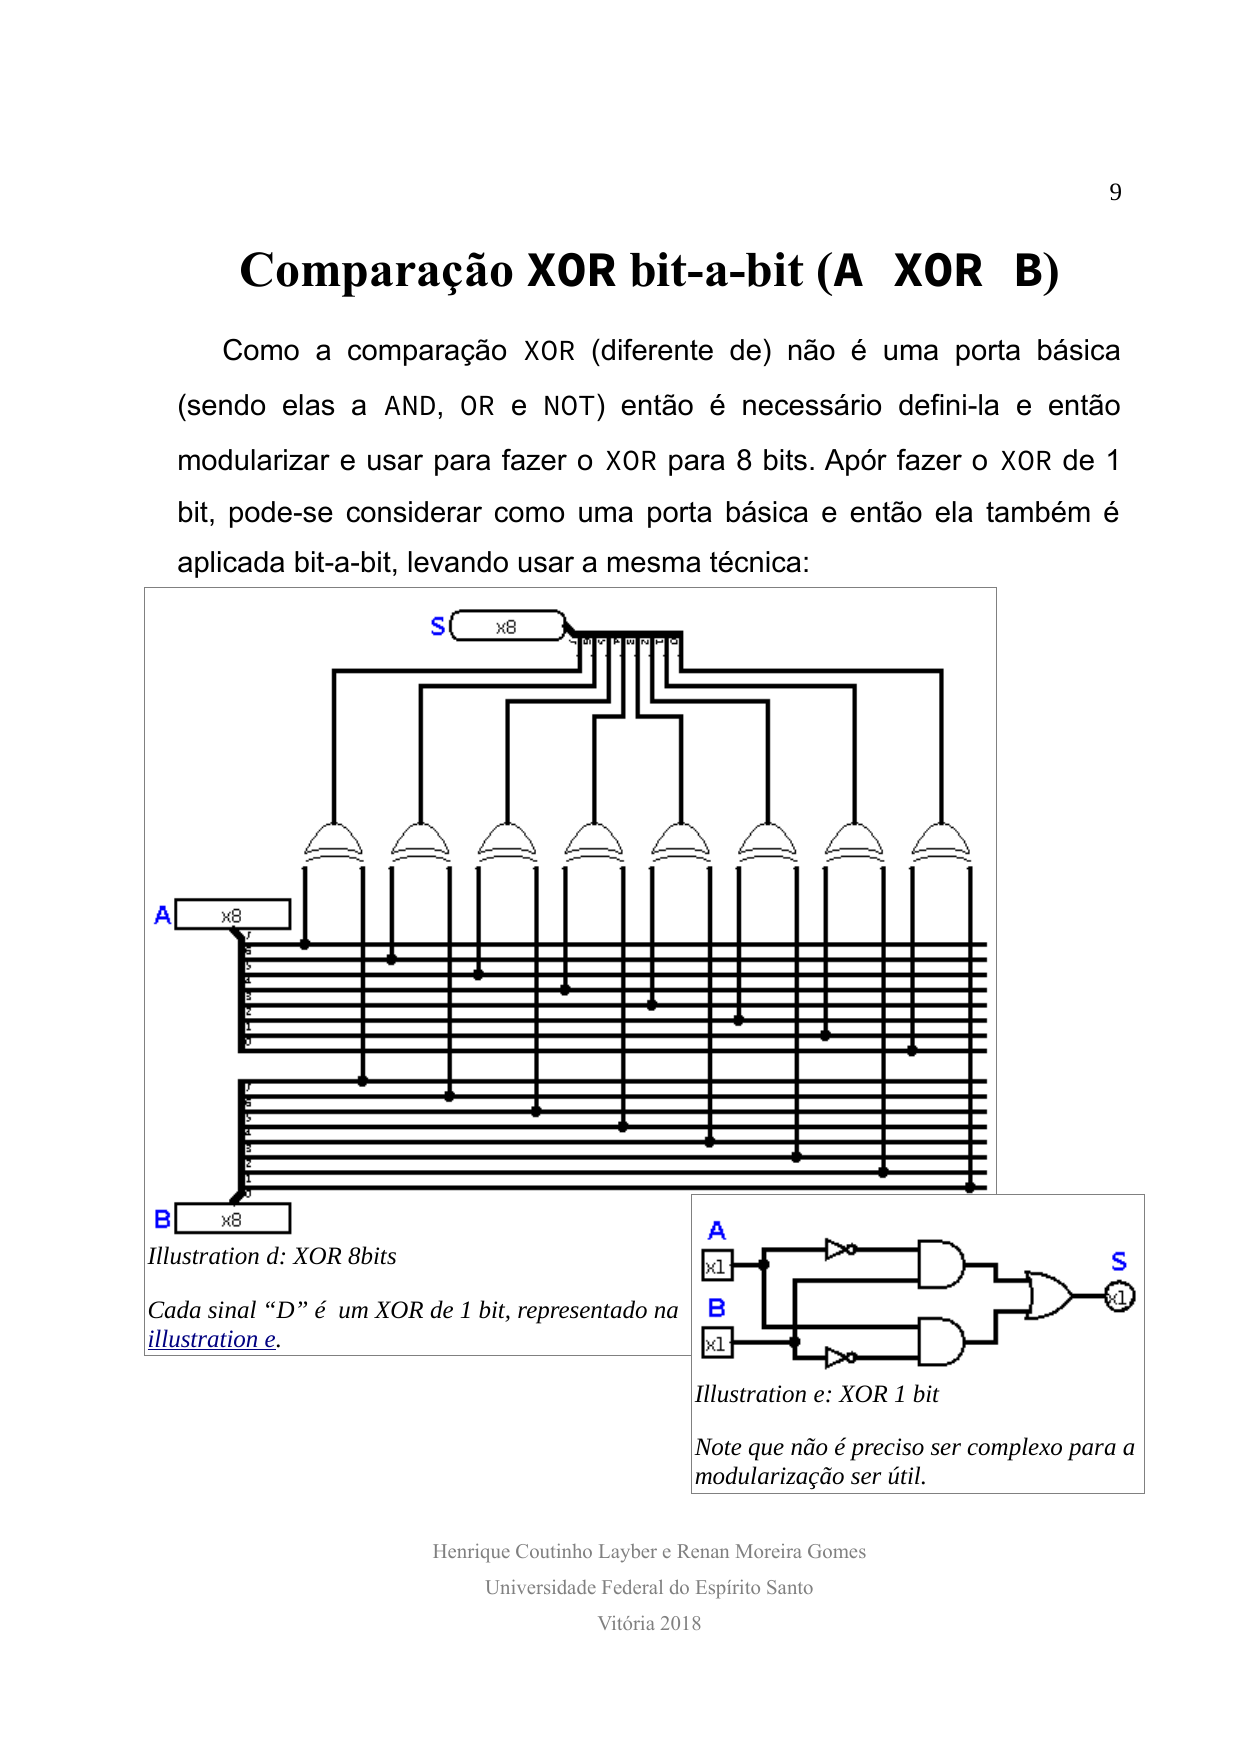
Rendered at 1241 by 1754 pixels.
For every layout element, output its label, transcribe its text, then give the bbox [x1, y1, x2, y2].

text Cada sinal “D” é um XOR de 1 bit, representado na illustration e. [147, 1295, 691, 1352]
text Illustration d: XOR 8bits [147, 1242, 691, 1270]
picture [694, 1209, 1142, 1379]
text Como a comparação XOR (diferente de) não é uma porta básica (sendo elas a AND, OR e NOT) então é necessário defini-la e então modularizar e usar para fazer o XOR para 8 bits. Apór fazer o XOR de 1 bit, pode-se considerar como uma porta básica e então ela também é aplicada bit-a-bit, levando usar a mesma técnica: [177, 331, 1122, 578]
text [692, 1195, 1144, 1493]
picture [147, 602, 993, 1242]
text [145, 588, 996, 1355]
text Note que não é preciso ser complexo para a modularização ser útil. [694, 1432, 1141, 1490]
text Comparação XOR bit-a-bit (A XOR B) [177, 237, 1122, 300]
text Illustration e: XOR 1 bit [694, 1379, 1141, 1407]
